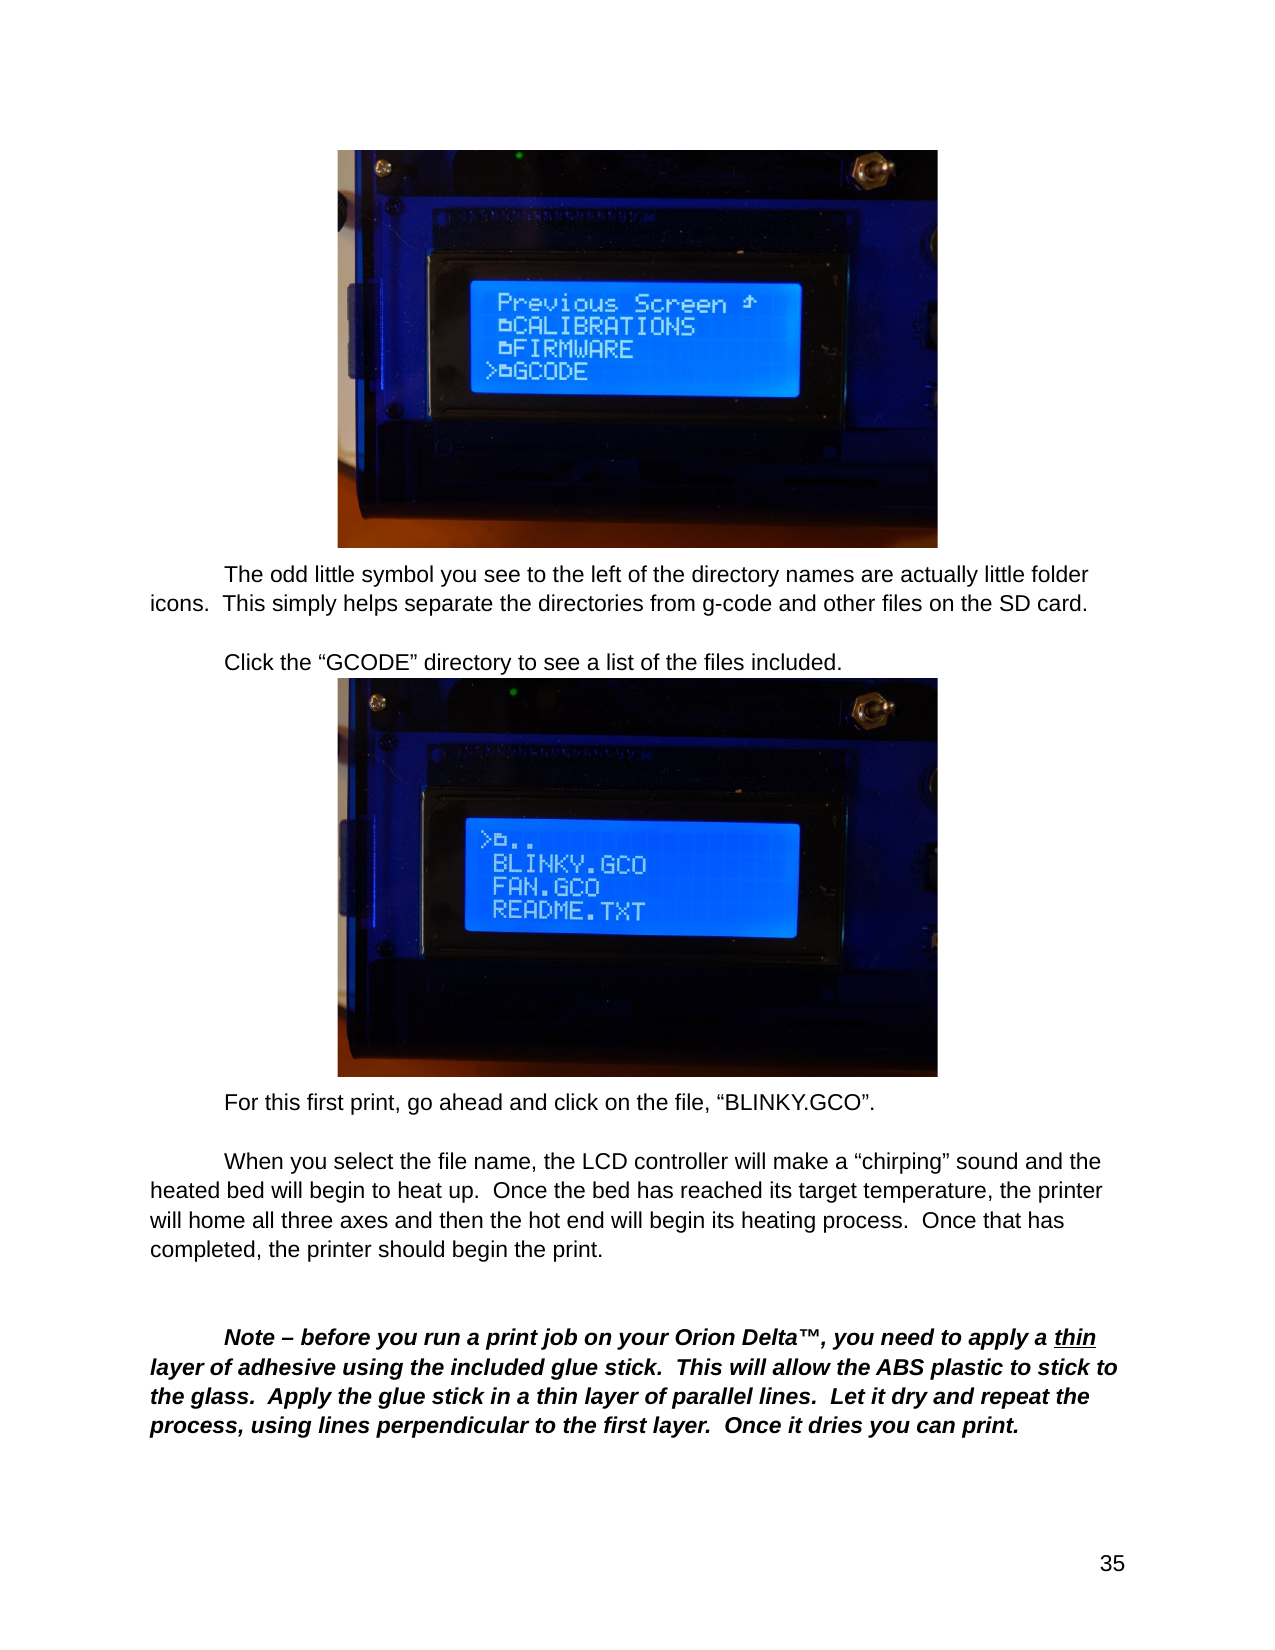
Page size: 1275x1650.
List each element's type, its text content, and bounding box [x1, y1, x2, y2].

picture [337, 678, 938, 1077]
text Click the “GCODE” directory to see a list of the files included. [150, 649, 1125, 675]
text For this first print, go ahead and click on the file, “BLINKY.GCO”. [150, 1090, 1125, 1116]
picture [337, 150, 938, 548]
text The odd little symbol you see to the left of the directory names are actually little folder icons. This simply helps separate the directories from g-code and other files on the SD card. [150, 561, 1125, 616]
text Note – before you run a print job on your Orion Delta™, you need to apply a thin layer of adhesive using the included glue stick. This will allow the ABS plastic to stick to the glass. Apply the glue stick in a thin layer of parallel lines. Let it dry and repeat the process, using lines perpendicular to the first layer. Once it dries you can print. [150, 1325, 1125, 1439]
text When you select the file name, the LCD controller will make a “chirping” sound and the heated bed will begin to heat up. Once the bed has reached its target temperature, the printer will home all three axes and then the hot end will begin its heating process. Once that has completed, the printer should begin the print. [150, 1149, 1125, 1262]
